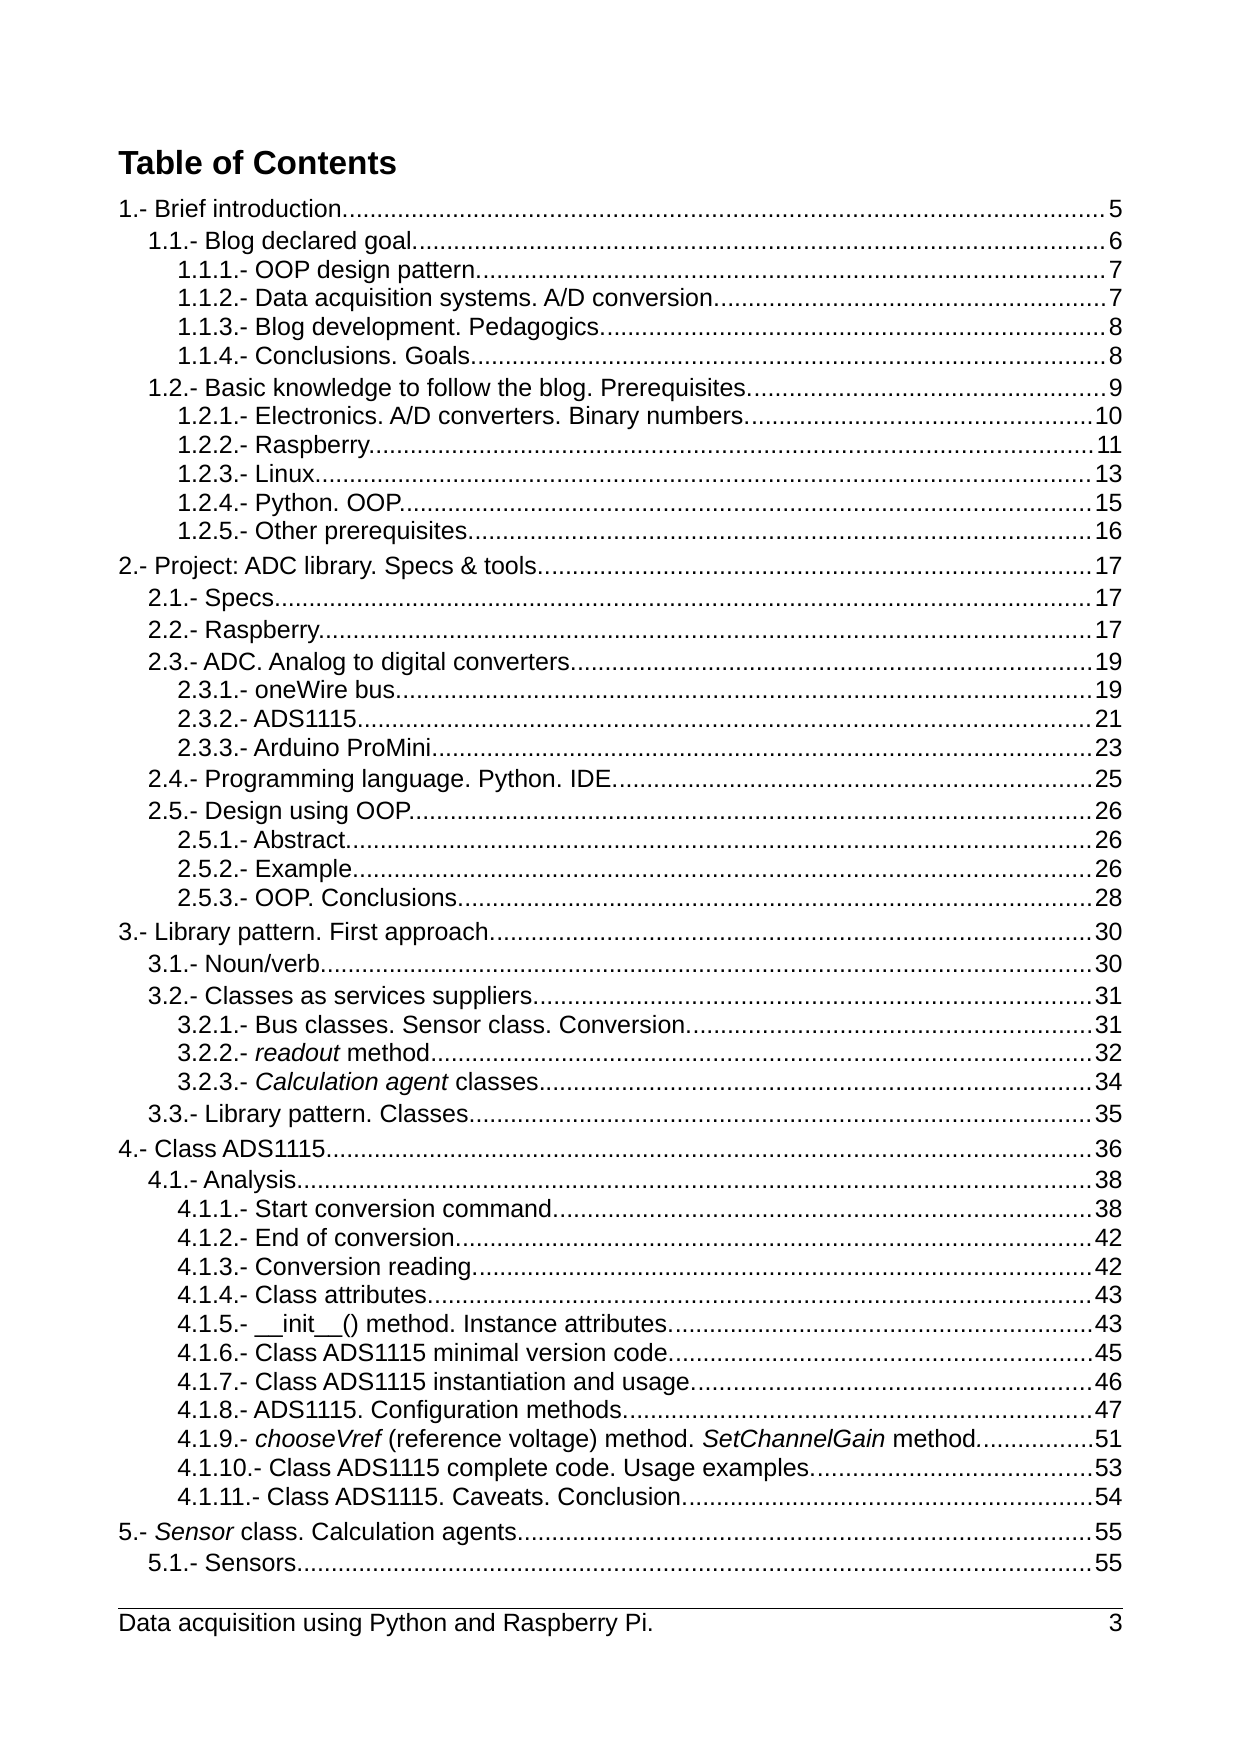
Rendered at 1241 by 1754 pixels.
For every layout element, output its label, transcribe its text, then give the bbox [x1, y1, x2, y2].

text 2.2.- Raspberry. 17 [148, 615, 1122, 643]
text 4.1.6.- Class ADS1115 minimal version code. 45 [177, 1338, 1122, 1367]
text 1.2.- Basic knowledge to follow the blog. Prerequisites. 9 [148, 373, 1122, 401]
text 3.2.- Classes as services suppliers. 31 [148, 981, 1122, 1009]
text 4.1.7.- Class ADS1115 instantiation and usage. 46 [177, 1367, 1122, 1395]
text 4.1.2.- End of conversion. 42 [177, 1223, 1122, 1252]
text 3.2.1.- Bus classes. Sensor class. Conversion. 31 [177, 1009, 1122, 1038]
text 2.5.- Design using OOP. 26 [148, 796, 1122, 825]
text 4.1.9.- chooseVref (reference voltage) method. SetChannelGain method. 51 [177, 1424, 1122, 1453]
text 1.1.1.- OOP design pattern. 7 [177, 254, 1122, 283]
text 2.4.- Programming language. Python. IDE. 25 [148, 764, 1122, 793]
text 2.3.1.- oneWire bus. 19 [177, 675, 1122, 704]
text 1.2.2.- Raspberry. 11 [177, 430, 1122, 459]
text 2.- Project: ADC library. Specs & tools.. 17 [118, 551, 1122, 580]
text 2.5.1.- Abstract. 26 [177, 825, 1122, 854]
text 1.1.2.- Data acquisition systems. A/D conversion. 7 [177, 283, 1122, 312]
text 4.1.- Analysis. 38 [148, 1165, 1122, 1194]
text 4.1.10.- Class ADS1115 complete code. Usage examples. 53 [177, 1453, 1122, 1482]
text 5.1.- Sensors. 55 [148, 1548, 1122, 1577]
text 4.1.11.- Class ADS1115. Caveats. Conclusion. 54 [177, 1482, 1122, 1510]
text 4.1.4.- Class attributes. 43 [177, 1280, 1122, 1309]
text 3.1.- Noun/verb. 30 [148, 949, 1122, 978]
text 3.2.3.- Calculation agent classes. 34 [177, 1067, 1122, 1096]
text 1.2.5.- Other prerequisites. 16 [177, 516, 1122, 545]
text 1.2.1.- Electronics. A/D converters. Binary numbers. 10 [177, 401, 1122, 430]
text 1.1.- Blog declared goal. 6 [148, 226, 1122, 254]
text 4.- Class ADS1115 36 [118, 1134, 1122, 1162]
text 4.1.8.- ADS1115. Configuration methods. 47 [177, 1395, 1122, 1424]
text 5.- Sensor class. Calculation agents. 55 [118, 1516, 1122, 1545]
text 1.1.3.- Blog development. Pedagogics. 8 [177, 312, 1122, 341]
text 4.1.3.- Conversion reading. 42 [177, 1252, 1122, 1280]
text 2.5.3.- OOP. Conclusions. 28 [177, 882, 1122, 911]
text 1.- Brief introduction. 5 [118, 194, 1122, 223]
text 4.1.1.- Start conversion command. 38 [177, 1194, 1122, 1223]
text 2.3.2.- ADS1115. 21 [177, 704, 1122, 733]
text 1.1.4.- Conclusions. Goals. 8 [177, 341, 1122, 369]
text 3.2.2.- readout method. 32 [177, 1038, 1122, 1067]
subtitle Table of Contents [118, 143, 1122, 182]
text 2.1.- Specs. 17 [148, 583, 1122, 612]
text 2.3.3.- Arduino ProMini. 23 [177, 733, 1122, 761]
text 1.2.3.- Linux. 13 [177, 459, 1122, 488]
text 4.1.5.- __init__() method. Instance attributes. 43 [177, 1309, 1122, 1338]
text 2.3.- ADC. Analog to digital converters. 19 [148, 646, 1122, 675]
text 1.2.4.- Python. OOP. 15 [177, 488, 1122, 516]
text 3.3.- Library pattern. Classes. 35 [148, 1099, 1122, 1128]
text 3.- Library pattern. First approach. 30 [118, 917, 1122, 946]
text 2.5.2.- Example. 26 [177, 854, 1122, 882]
